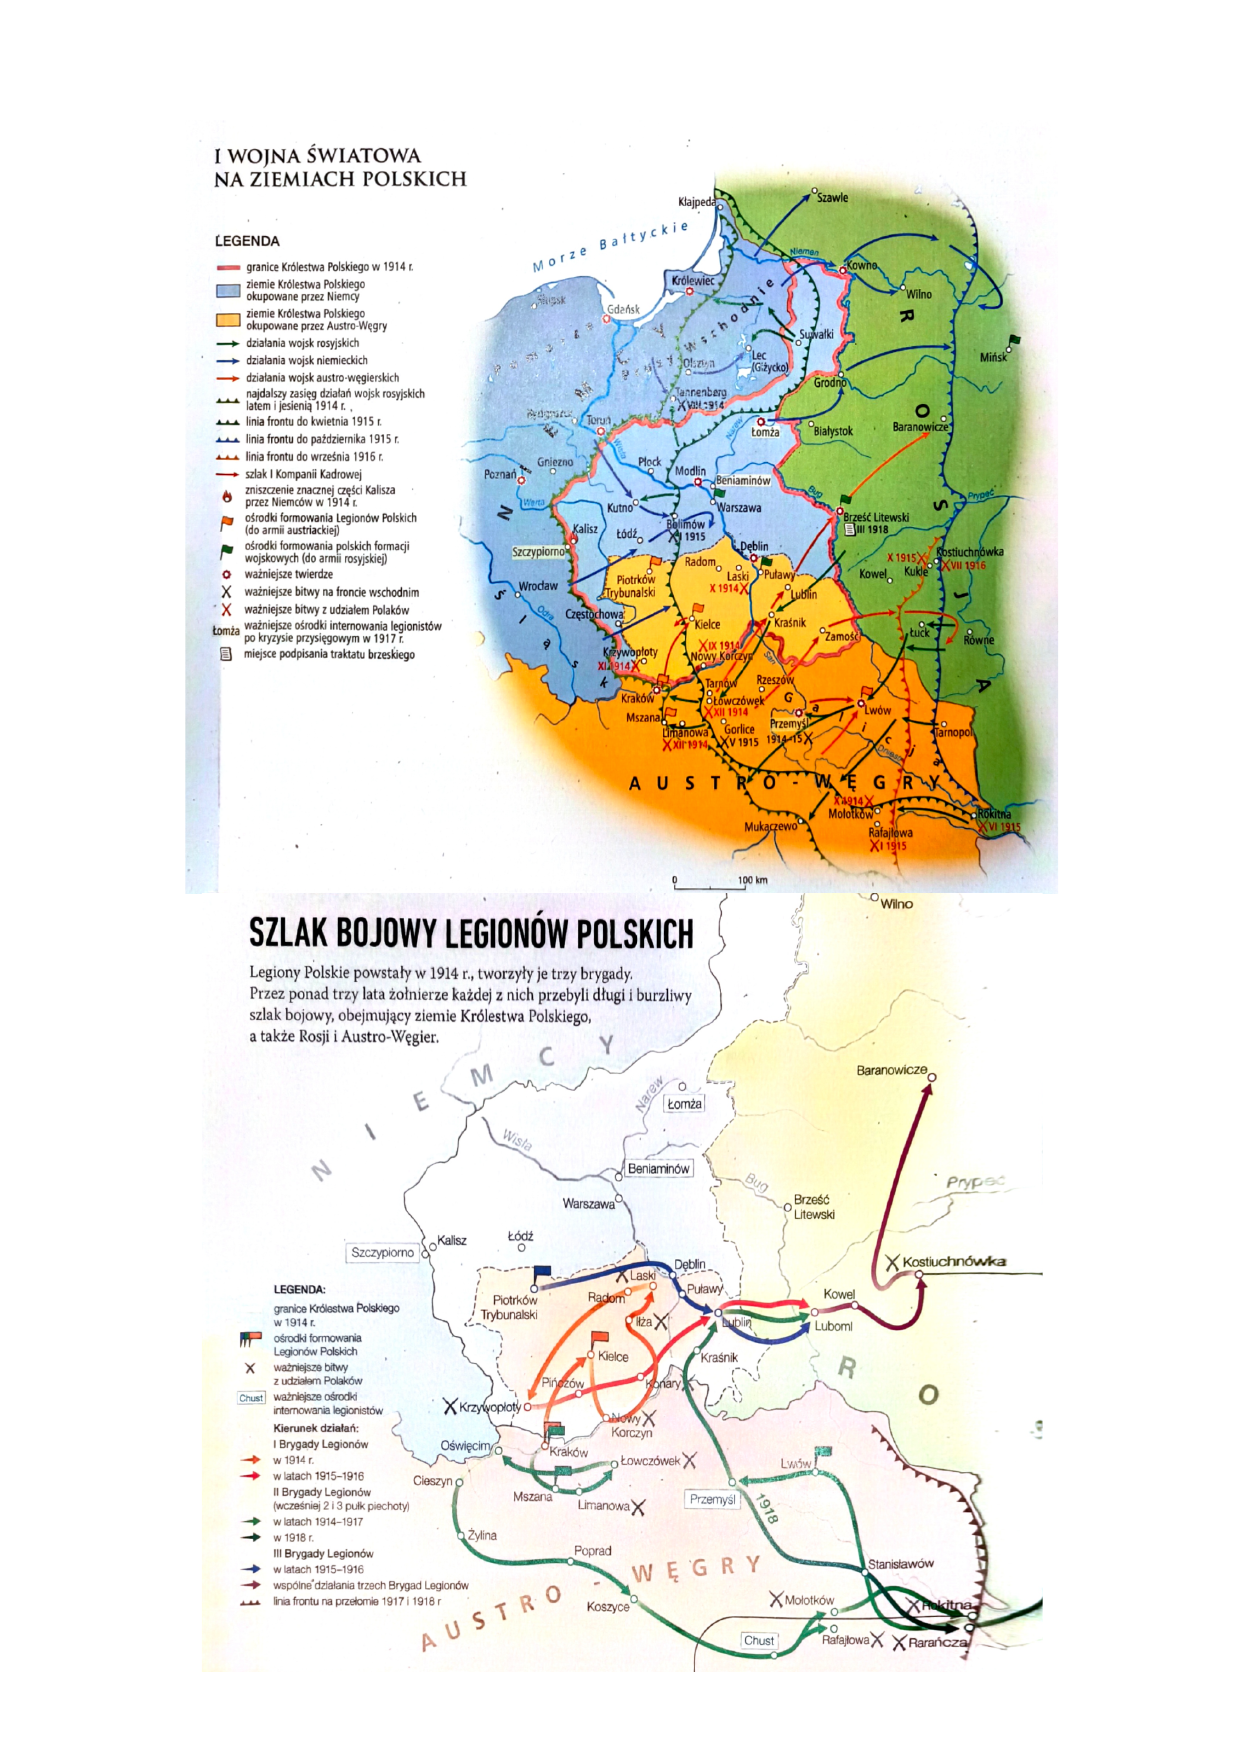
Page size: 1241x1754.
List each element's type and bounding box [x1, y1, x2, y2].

picture [185, 120, 1059, 1672]
